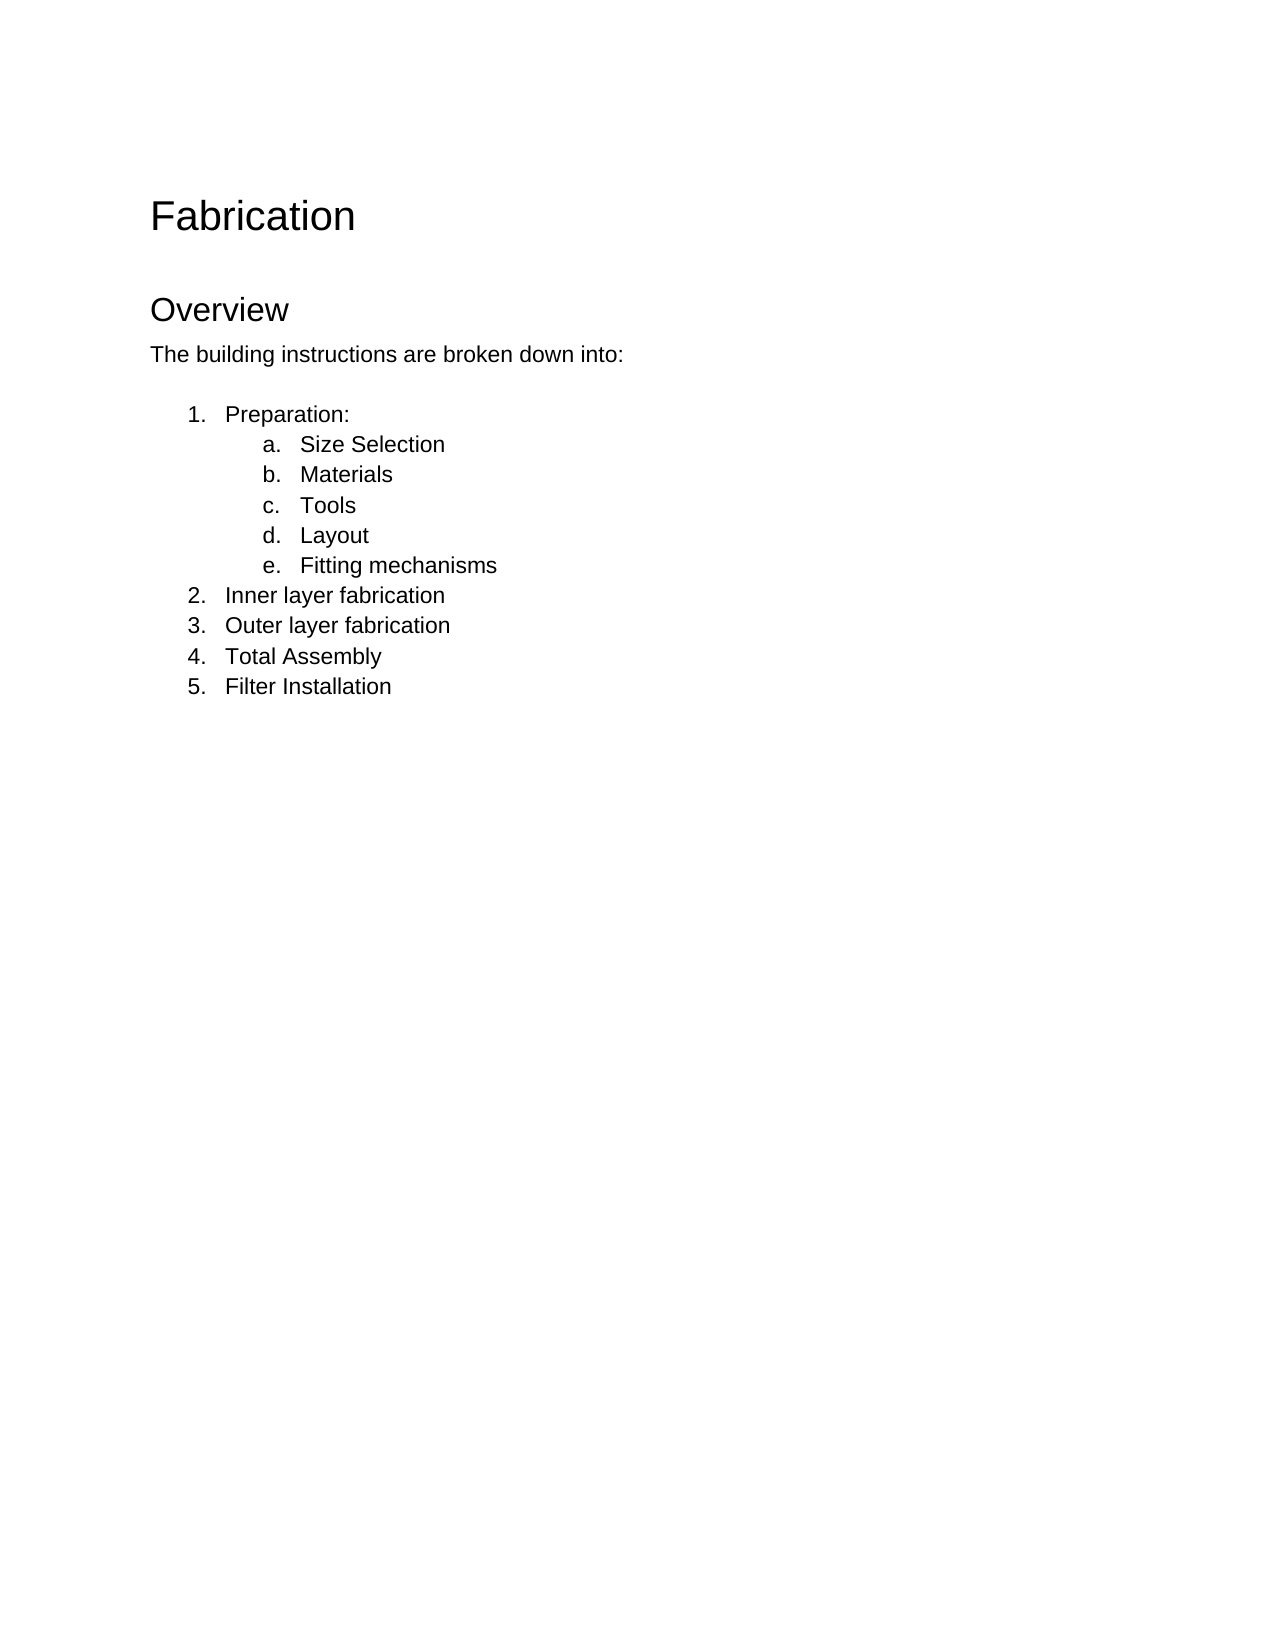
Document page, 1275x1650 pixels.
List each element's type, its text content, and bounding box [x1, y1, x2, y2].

list Tools [262, 492, 1125, 518]
list Inner layer fabrication [187, 582, 1125, 608]
list Preparation: [187, 401, 1125, 427]
list Layout [262, 522, 1125, 548]
subtitle Overview [150, 289, 1125, 328]
list Total Assembly [187, 643, 1125, 669]
list Size Selection [262, 431, 1125, 457]
list Outer layer fabrication [187, 612, 1125, 639]
list Fitting mechanisms [262, 552, 1125, 578]
list Materials [262, 461, 1125, 488]
text The building instructions are broken down into: [150, 341, 1125, 367]
subtitle Fabrication [150, 192, 1125, 239]
list Filter Installation [187, 673, 1125, 699]
